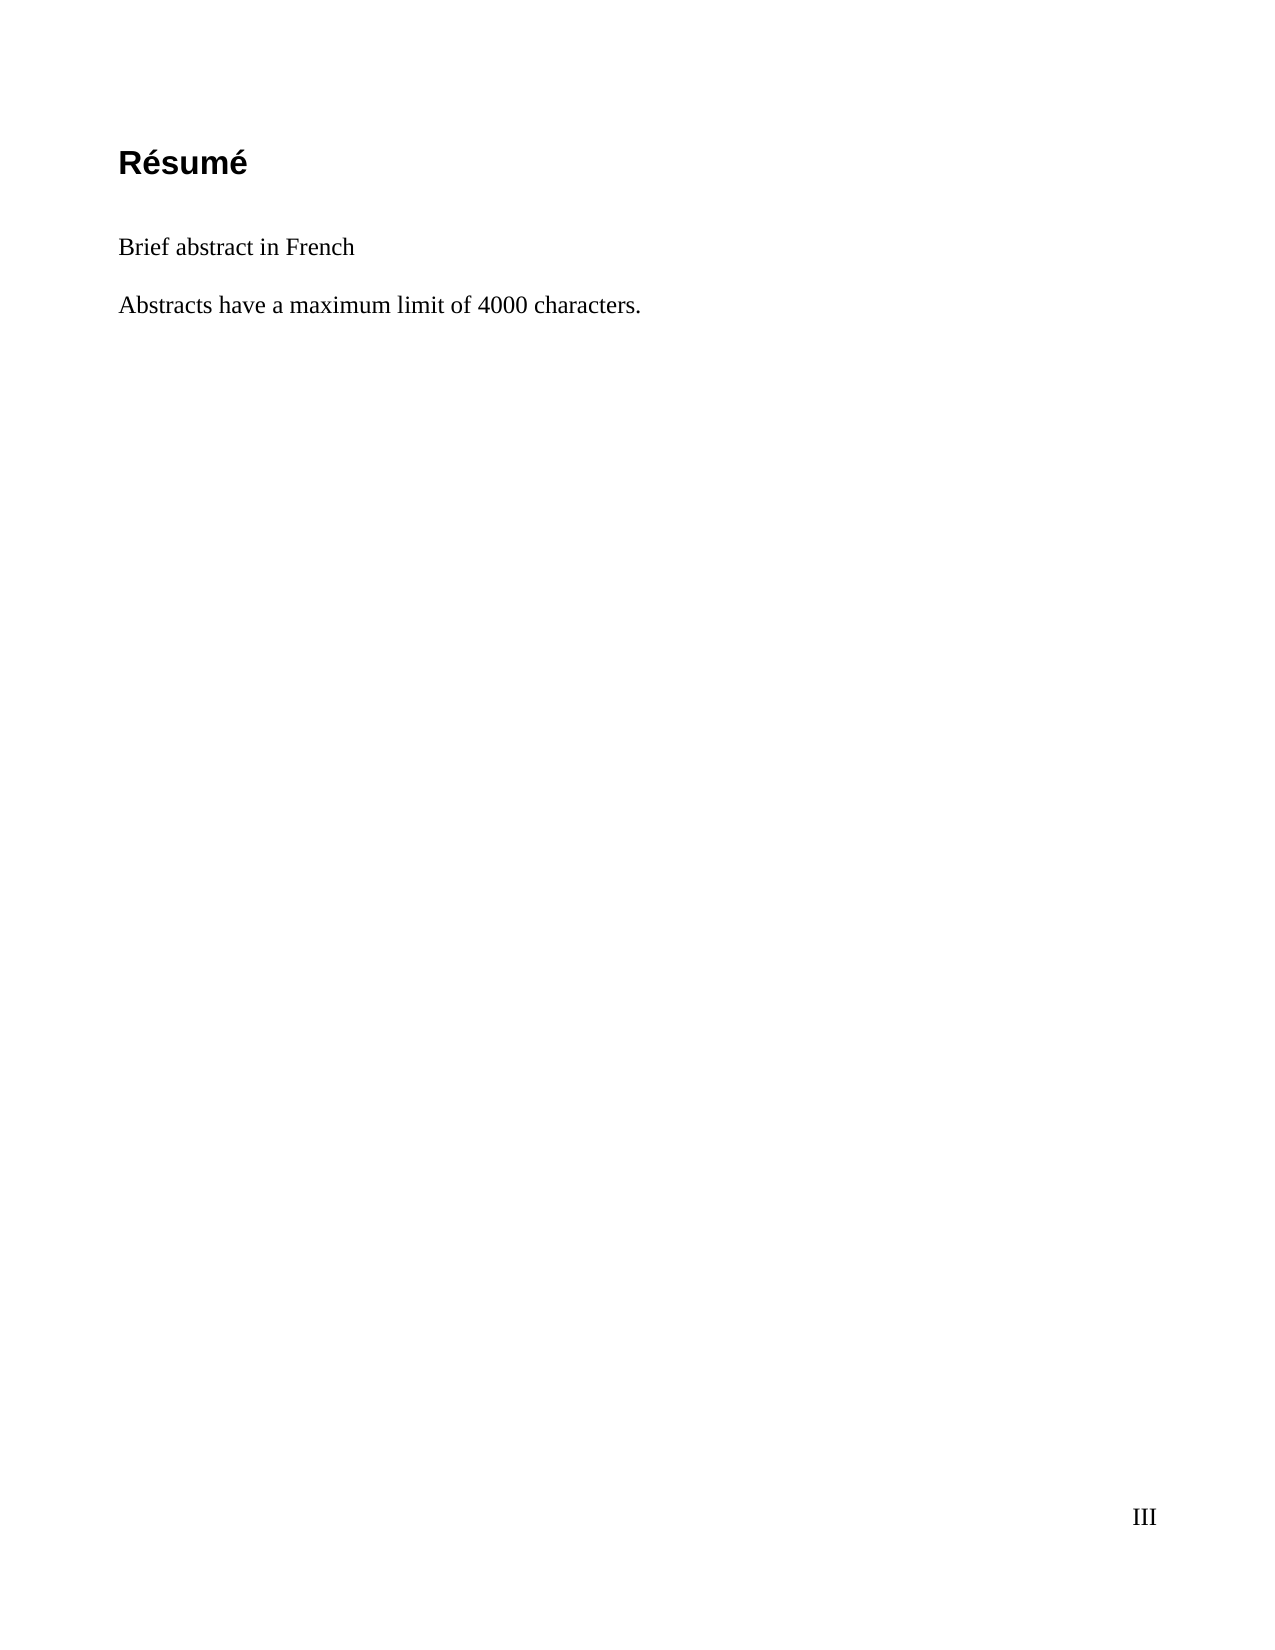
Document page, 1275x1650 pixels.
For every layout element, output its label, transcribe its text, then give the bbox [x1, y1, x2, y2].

subtitle Résumé [118, 143, 1157, 182]
text Abstracts have a maximum limit of 4000 characters. [118, 290, 1157, 319]
text Brief abstract in French [118, 232, 1157, 261]
